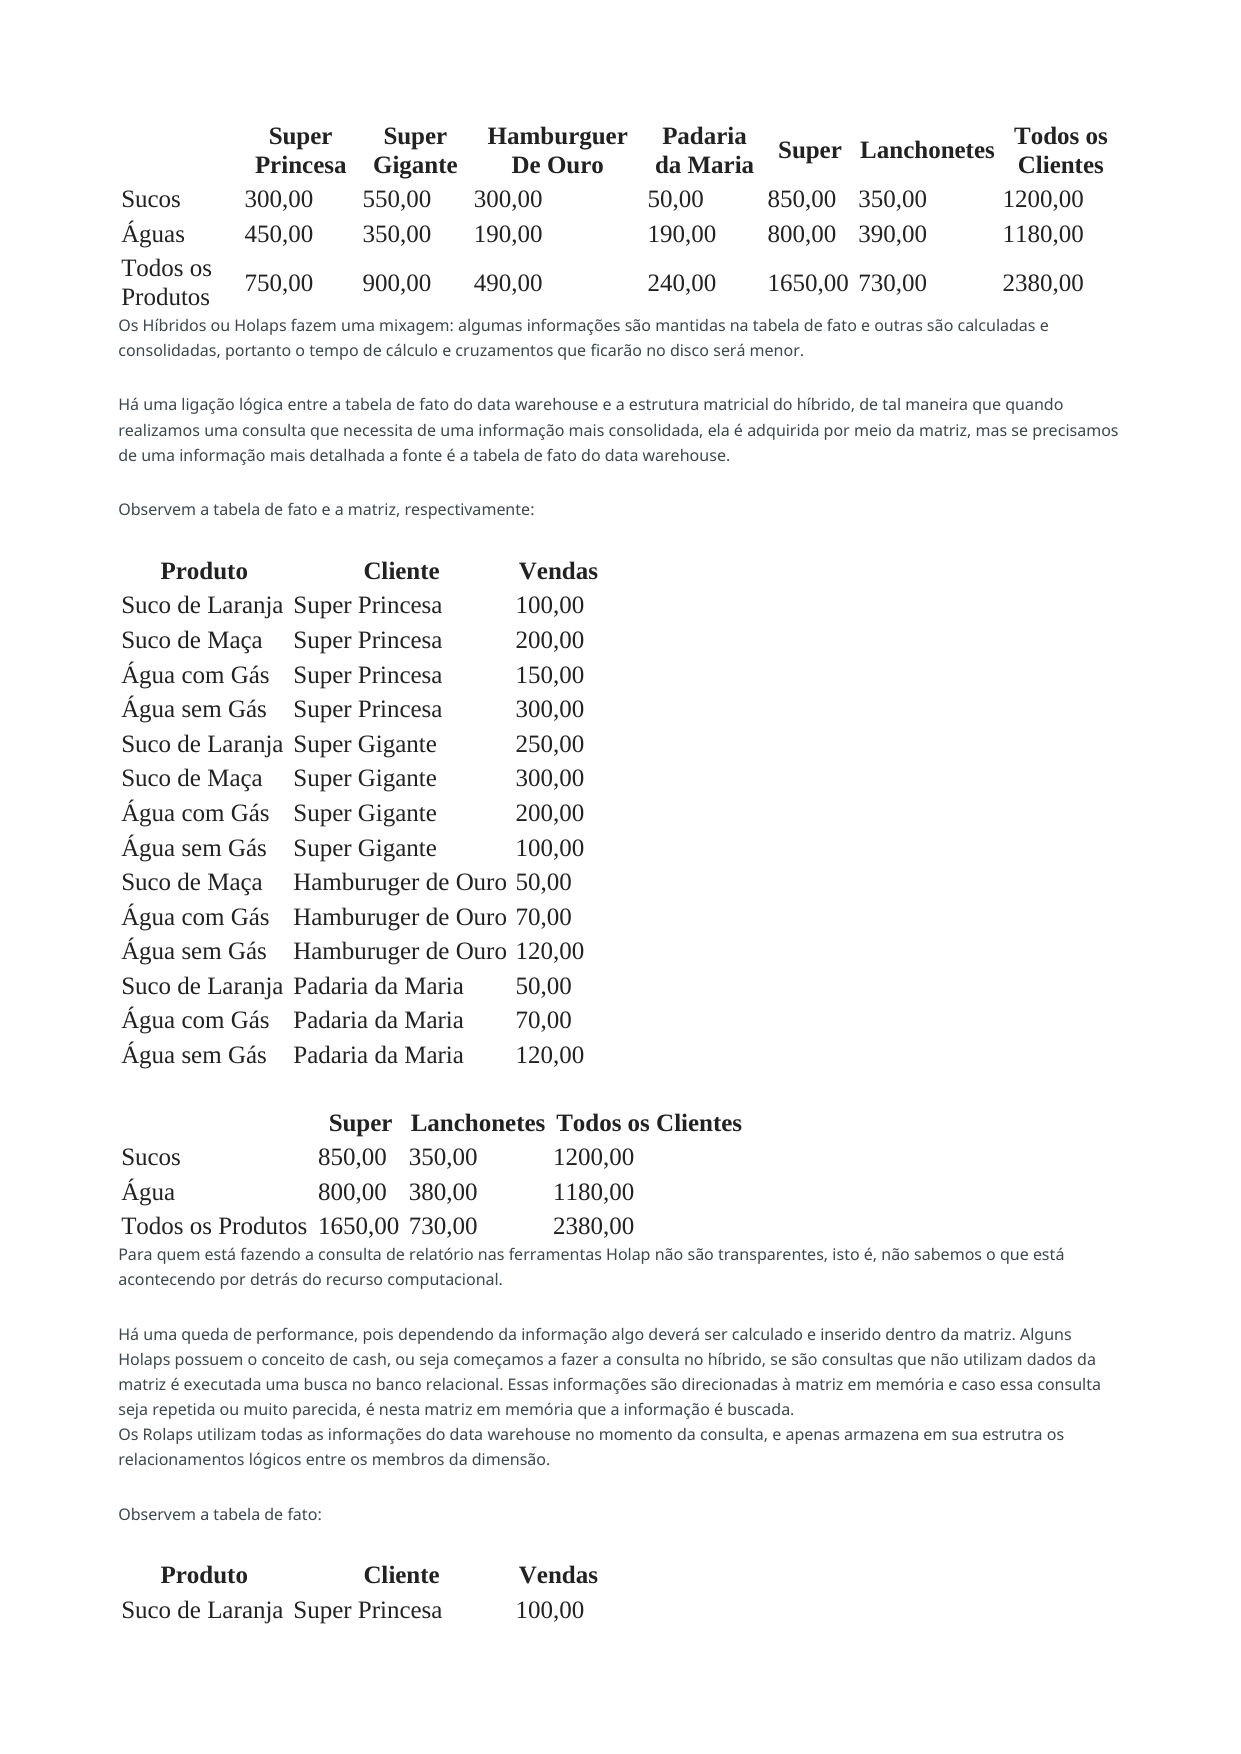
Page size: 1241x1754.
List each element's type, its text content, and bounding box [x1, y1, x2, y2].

table_cell Águas [118, 216, 241, 251]
table_cell Padaria da Maria [290, 1037, 512, 1072]
table_cell Água sem Gás [118, 830, 290, 864]
table_header [118, 118, 241, 181]
table_cell 1200,00 [550, 1139, 748, 1174]
table_cell 350,00 [855, 181, 999, 216]
table_header Cliente [290, 553, 512, 588]
table_cell 200,00 [513, 795, 604, 830]
table_cell 300,00 [471, 181, 644, 216]
text Há uma ligação lógica entre a tabela de fato do data warehouse e a estrutura matricial do híbrido, de tal maneira que quando realizamos uma consulta que necessita de uma informação mais consolidada, ela é adquirida por meio da matriz, mas se precisamos de uma informação mais detalhada a fonte é a tabela de fato do data warehouse. [118, 394, 1122, 466]
table_cell 2380,00 [999, 251, 1122, 314]
table_cell Água sem Gás [118, 691, 290, 726]
table_cell Água com Gás [118, 795, 290, 830]
table_cell Super Gigante [290, 761, 512, 795]
table_header Padaria da Maria [644, 118, 764, 181]
table_cell Super Princesa [290, 657, 512, 691]
table_header Lanchonetes [406, 1105, 550, 1139]
table_cell Sucos [118, 1139, 315, 1174]
text Observem a tabela de fato e a matriz, respectivamente: [118, 498, 1122, 520]
table_cell 100,00 [513, 830, 604, 864]
table_cell 450,00 [241, 216, 359, 251]
table_cell Super Gigante [290, 795, 512, 830]
table_cell 1200,00 [999, 181, 1122, 216]
table_cell Água [118, 1174, 315, 1208]
table_cell 850,00 [315, 1139, 406, 1174]
table_cell 300,00 [513, 691, 604, 726]
table_cell Sucos [118, 181, 241, 216]
table_header Lanchonetes [855, 118, 999, 181]
table_cell Todos os Produtos [118, 251, 241, 314]
table_cell 50,00 [513, 864, 604, 899]
table_header Vendas [513, 1558, 604, 1592]
table_cell 730,00 [406, 1209, 550, 1243]
table_cell 900,00 [360, 251, 471, 314]
table_cell Super Princesa [290, 1592, 512, 1627]
table_cell 190,00 [644, 216, 764, 251]
table_cell Água com Gás [118, 899, 290, 933]
table_cell 190,00 [471, 216, 644, 251]
table_cell 120,00 [513, 934, 604, 968]
table_header Vendas [513, 553, 604, 588]
text Há uma queda de performance, pois dependendo da informação algo deverá ser calculado e inserido dentro da matriz. Alguns Holaps possuem o conceito de cash, ou seja começamos a fazer a consulta no híbrido, se são consultas que não utilizam dados da matriz é executada uma busca no banco relacional. Essas informações são direcionadas à matriz em memória e caso essa consulta seja repetida ou muito parecida, é nesta matriz em memória que a informação é buscada. [118, 1323, 1122, 1420]
table_cell Hamburuger de Ouro [290, 934, 512, 968]
table_cell 800,00 [315, 1174, 406, 1208]
table_cell 730,00 [855, 251, 999, 314]
table_header Produto [118, 553, 290, 588]
table_cell Água com Gás [118, 1003, 290, 1037]
table_cell 150,00 [513, 657, 604, 691]
table_cell Padaria da Maria [290, 968, 512, 1003]
table_cell 350,00 [406, 1139, 550, 1174]
table_cell 70,00 [513, 899, 604, 933]
table_cell Água sem Gás [118, 934, 290, 968]
table_cell Suco de Laranja [118, 1592, 290, 1627]
table_header Super Princesa [241, 118, 359, 181]
table_cell 240,00 [644, 251, 764, 314]
table_cell Super Gigante [290, 726, 512, 761]
table_cell Hamburuger de Ouro [290, 899, 512, 933]
text Observem a tabela de fato: [118, 1503, 1122, 1525]
table_cell Suco de Maça [118, 761, 290, 795]
table_cell 200,00 [513, 622, 604, 657]
text Para quem está fazendo a consulta de relatório nas ferramentas Holap não são transparentes, isto é, não sabemos o que está acontecendo por detrás do recurso computacional. [118, 1243, 1122, 1290]
table_header Todos os Clientes [550, 1105, 748, 1139]
table_cell Suco de Maça [118, 622, 290, 657]
table_cell 390,00 [855, 216, 999, 251]
table_cell 350,00 [360, 216, 471, 251]
text Os Híbridos ou Holaps fazem uma mixagem: algumas informações são mantidas na tabela de fato e outras são calculadas e consolidadas, portanto o tempo de cálculo e cruzamentos que ficarão no disco será menor. [118, 314, 1122, 361]
table_cell 1180,00 [999, 216, 1122, 251]
table_cell 750,00 [241, 251, 359, 314]
text Os Rolaps utilizam todas as informações do data warehouse no momento da consulta, e apenas armazena em sua estrutra os relacionamentos lógicos entre os membros da dimensão. [118, 1423, 1122, 1470]
table_cell Padaria da Maria [290, 1003, 512, 1037]
table_cell 850,00 [764, 181, 855, 216]
table_cell Água sem Gás [118, 1037, 290, 1072]
table_cell Hamburuger de Ouro [290, 864, 512, 899]
table_cell 250,00 [513, 726, 604, 761]
table_cell 50,00 [644, 181, 764, 216]
table_cell 100,00 [513, 1592, 604, 1627]
table_cell Suco de Maça [118, 864, 290, 899]
table_header Cliente [290, 1558, 512, 1592]
table_cell 70,00 [513, 1003, 604, 1037]
table_header [118, 1105, 315, 1139]
table_cell 300,00 [513, 761, 604, 795]
table_cell Super Princesa [290, 622, 512, 657]
table_cell 800,00 [764, 216, 855, 251]
table_cell 1180,00 [550, 1174, 748, 1208]
table_cell Suco de Laranja [118, 968, 290, 1003]
table_cell Super Gigante [290, 830, 512, 864]
table_header Todos os Clientes [999, 118, 1122, 181]
table_header Super [315, 1105, 406, 1139]
table_cell 1650,00 [315, 1209, 406, 1243]
table_header Super Gigante [360, 118, 471, 181]
table_header Hamburguer De Ouro [471, 118, 644, 181]
table_cell 380,00 [406, 1174, 550, 1208]
table_cell 2380,00 [550, 1209, 748, 1243]
table_cell Todos os Produtos [118, 1209, 315, 1243]
table_cell Suco de Laranja [118, 588, 290, 622]
table_header Produto [118, 1558, 290, 1592]
table_cell Água com Gás [118, 657, 290, 691]
table_cell Super Princesa [290, 691, 512, 726]
table_cell Suco de Laranja [118, 726, 290, 761]
table_cell 50,00 [513, 968, 604, 1003]
table_cell 120,00 [513, 1037, 604, 1072]
table_cell 550,00 [360, 181, 471, 216]
table_header Super [764, 118, 855, 181]
table_cell 300,00 [241, 181, 359, 216]
table_cell 100,00 [513, 588, 604, 622]
table_cell 490,00 [471, 251, 644, 314]
table_cell 1650,00 [764, 251, 855, 314]
table_cell Super Princesa [290, 588, 512, 622]
